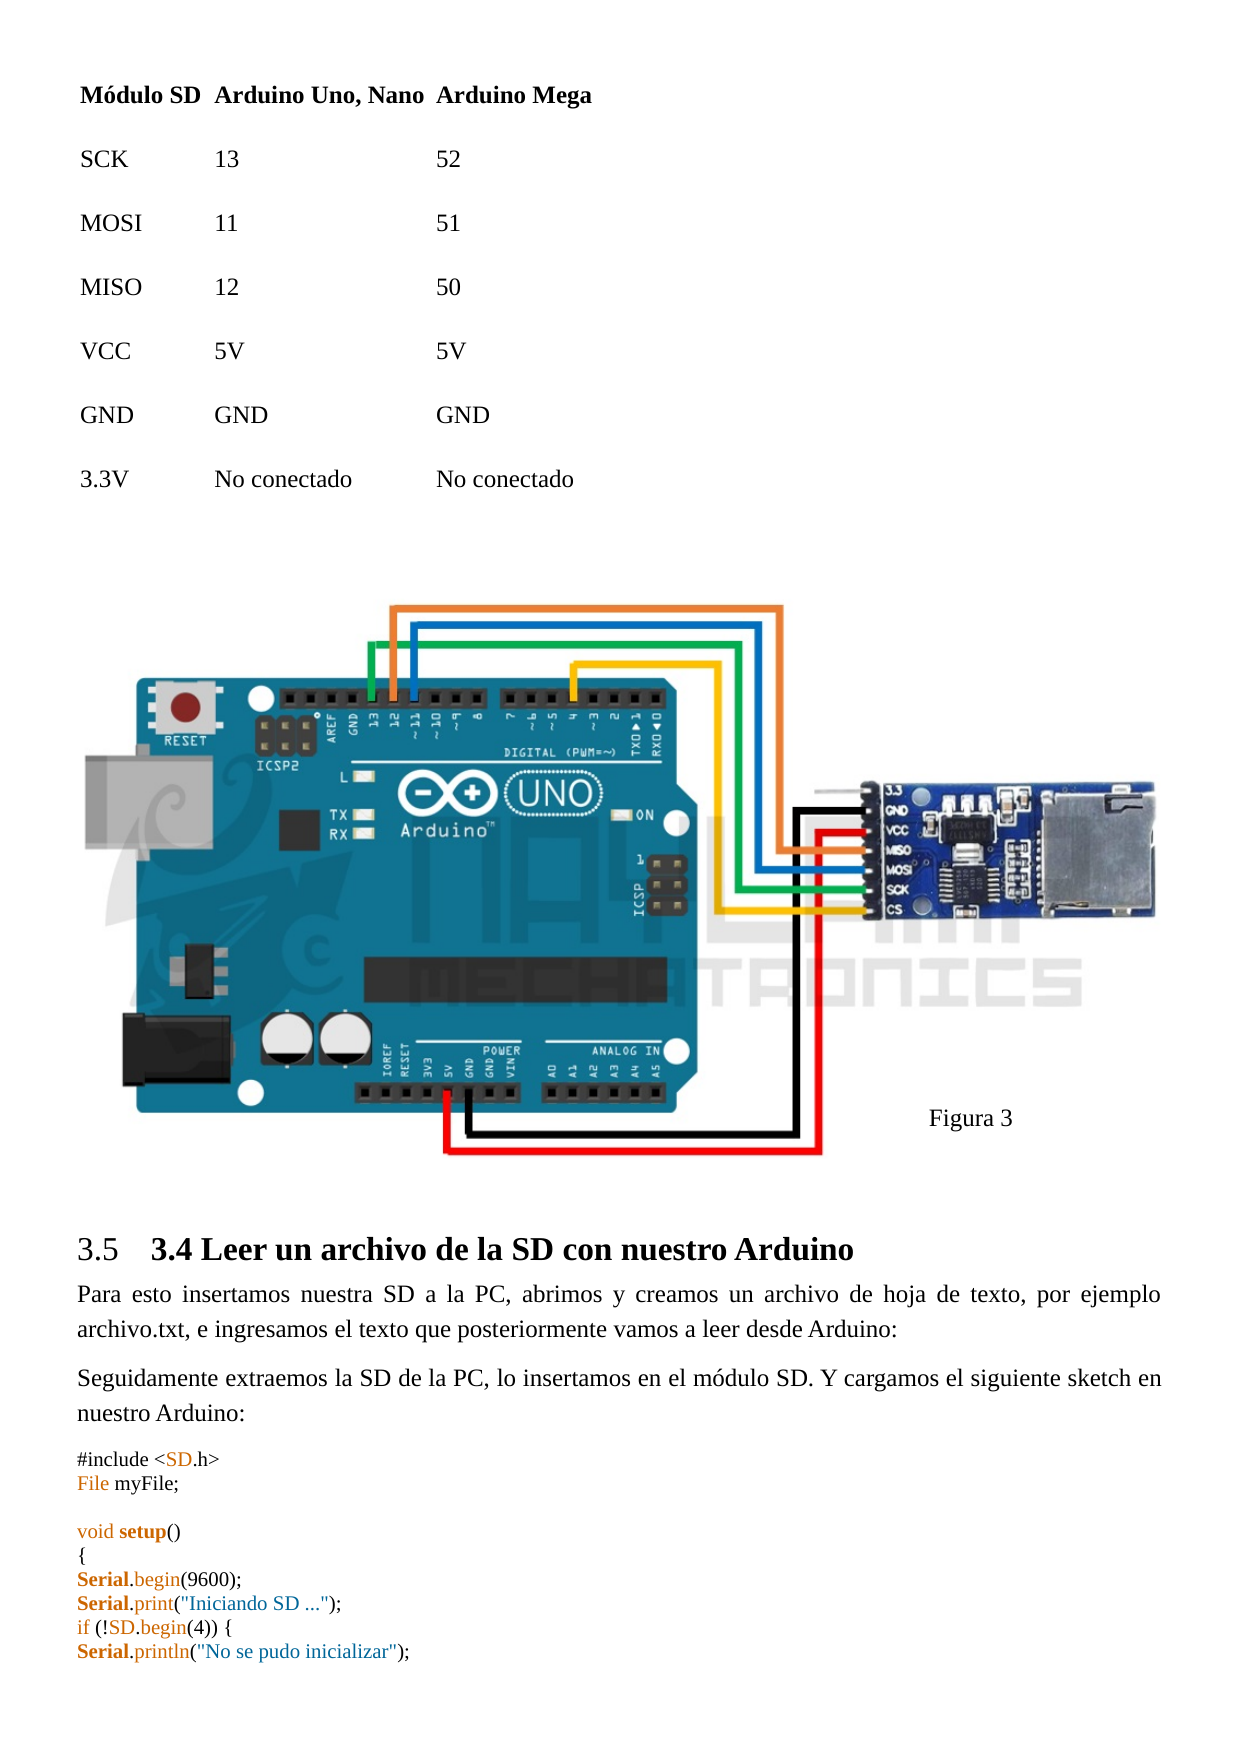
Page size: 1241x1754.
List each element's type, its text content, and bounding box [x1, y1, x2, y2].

text #include <SD.h> [77, 1447, 1163, 1471]
table_cell 3.3V [77, 461, 211, 525]
table_cell 11 [211, 205, 433, 269]
picture [206, 1647, 210, 1658]
text Serial.println("No se pudo inicializar"); [77, 1639, 1163, 1663]
table_cell 13 [211, 141, 433, 205]
text Seguidamente extraemos la SD de la PC, lo insertamos en el módulo SD. Y cargamos el siguiente sketch en nuestro Arduino: [77, 1363, 1163, 1426]
table_cell GND [433, 397, 605, 461]
table_cell 51 [433, 205, 605, 269]
text if (!SD.begin(4)) { [77, 1615, 1163, 1639]
table_header Arduino Mega [433, 77, 605, 141]
table_cell 50 [433, 269, 605, 333]
text Serial.print("Iniciando SD ..."); [77, 1591, 1163, 1615]
table_cell SCK [77, 141, 211, 205]
table_cell MISO [77, 269, 211, 333]
table_cell 5V [211, 333, 433, 397]
subtitle 3.4 Leer un archivo de la SD con nuestro Arduino [77, 1229, 1163, 1267]
table_header Arduino Uno, Nano [211, 77, 433, 141]
table_header Módulo SD [77, 77, 211, 141]
text { [77, 1543, 1163, 1567]
table_cell 12 [211, 269, 433, 333]
table_cell No conectado [211, 461, 433, 525]
table_cell GND [211, 397, 433, 461]
table_cell 52 [433, 141, 605, 205]
text File myFile; [77, 1471, 1163, 1495]
text Serial.begin(9600); [77, 1567, 1163, 1591]
table_cell VCC [77, 333, 211, 397]
picture [381, 1648, 388, 1656]
table_cell MOSI [77, 205, 211, 269]
text void setup() [77, 1519, 1163, 1543]
table_cell No conectado [433, 461, 605, 525]
table_cell GND [77, 397, 211, 461]
table_cell 5V [433, 333, 605, 397]
text Para esto insertamos nuestra SD a la PC, abrimos y creamos un archivo de hoja de texto, por ejemplo archivo.txt, e ingresamos el texto que posteriormente vamos a leer desde Arduino: [77, 1279, 1163, 1343]
picture [76, 582, 1164, 1175]
